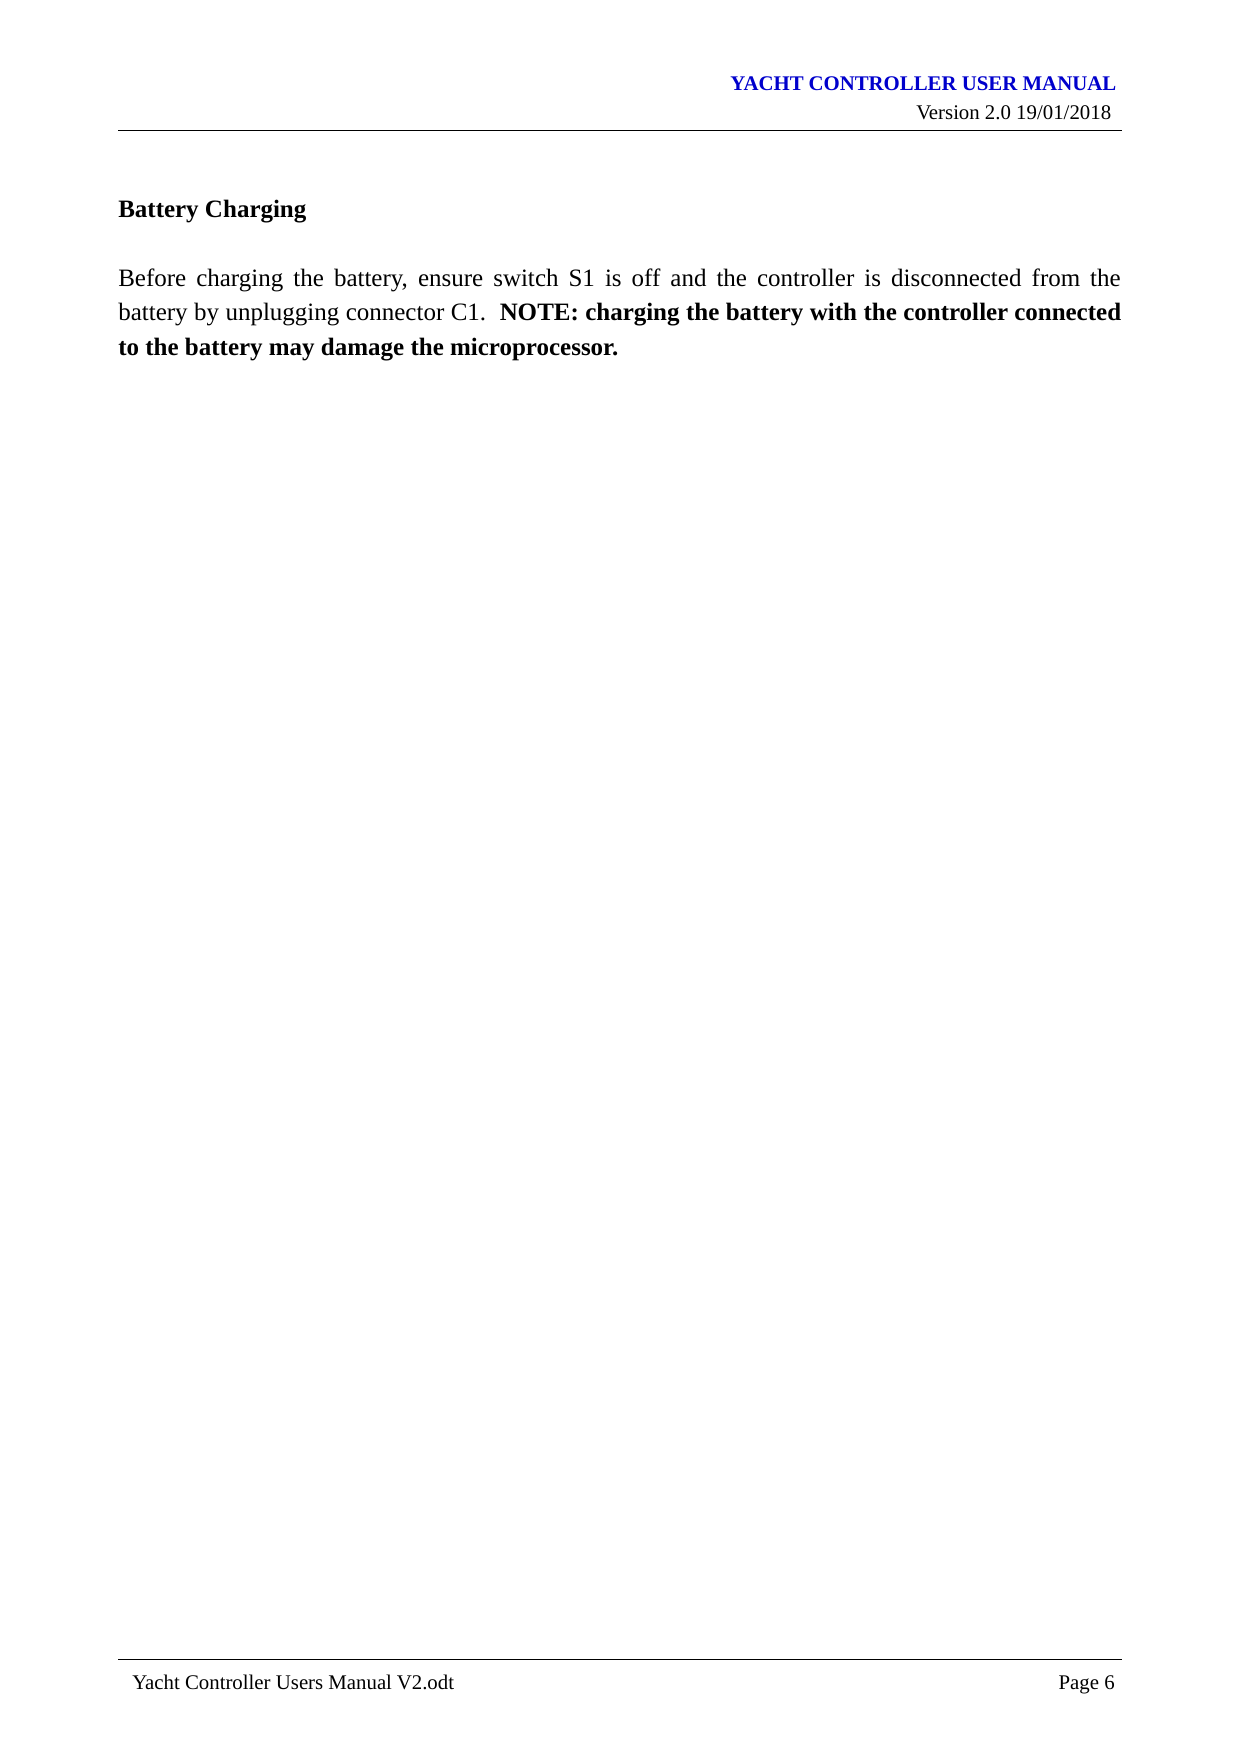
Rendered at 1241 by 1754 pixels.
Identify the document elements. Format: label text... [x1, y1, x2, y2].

text Battery Charging [118, 194, 1122, 223]
text Before charging the battery, ensure switch S1 is off and the controller is disconnected from the battery by unplugging connector C1. NOTE: charging the battery with the controller connected to the battery may damage the microprocessor. [118, 263, 1122, 361]
